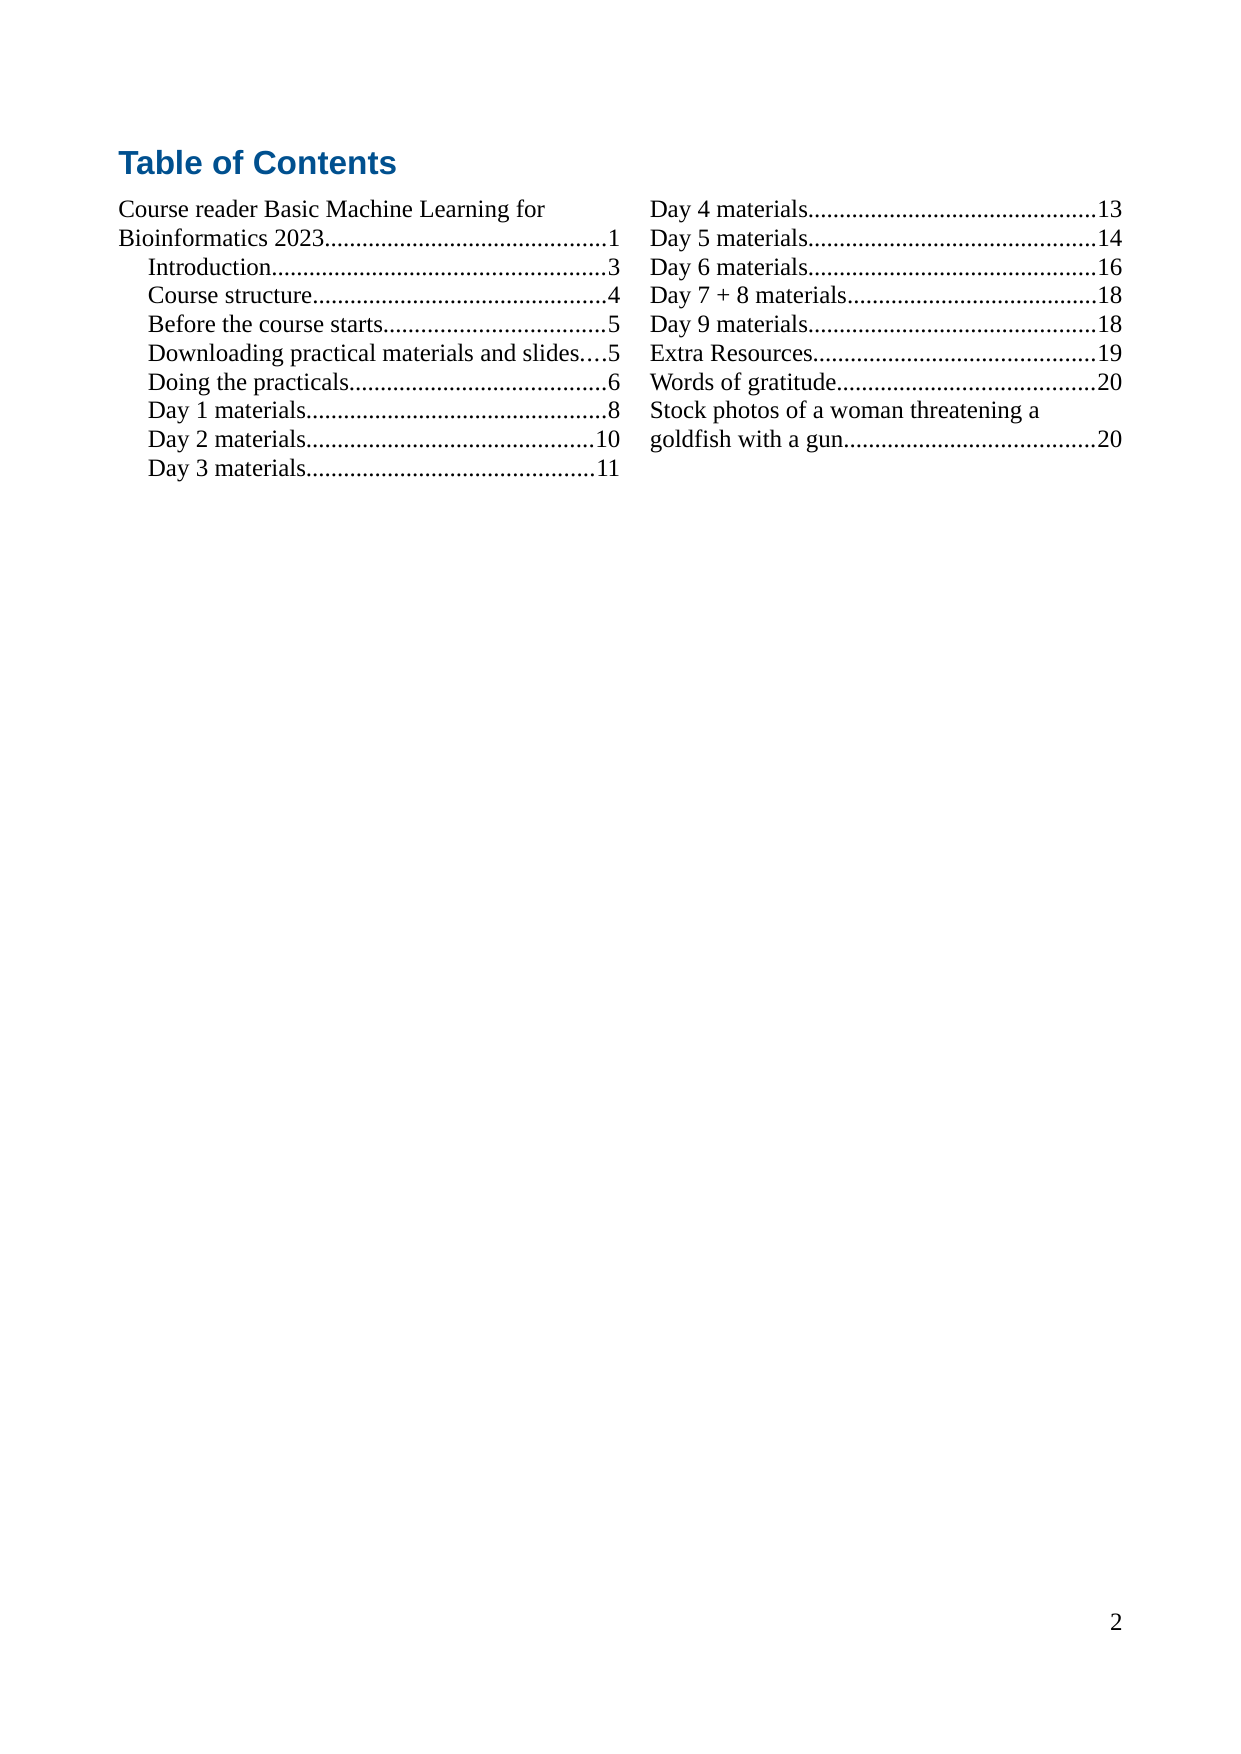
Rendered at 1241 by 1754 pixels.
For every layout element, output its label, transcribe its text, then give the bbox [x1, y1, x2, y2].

text Day 6 materials 16 [649, 252, 1122, 280]
text Day 7 + 8 materials 18 [649, 280, 1122, 309]
text Course reader Basic Machine Learning for Bioinformatics 2023 1 [118, 194, 620, 252]
text Day 1 materials 8 [148, 395, 620, 424]
text Course structure 4 [148, 280, 620, 309]
subtitle Table of Contents [118, 143, 1122, 182]
text Day 5 materials 14 [649, 223, 1122, 252]
text Stock photos of a woman threatening a goldfish with a gun 20 [649, 395, 1122, 453]
text Day 2 materials 10 [148, 424, 620, 453]
text Day 9 materials 18 [649, 309, 1122, 338]
text Words of gratitude 20 [649, 367, 1122, 395]
text Before the course starts 5 [148, 309, 620, 338]
text Introduction 3 [148, 252, 620, 280]
text Extra Resources 19 [649, 338, 1122, 367]
text Day 4 materials 13 [649, 194, 1122, 223]
text Downloading practical materials and slides 5 [148, 338, 620, 367]
text Day 3 materials 11 [148, 453, 620, 482]
text Doing the practicals 6 [148, 367, 620, 395]
